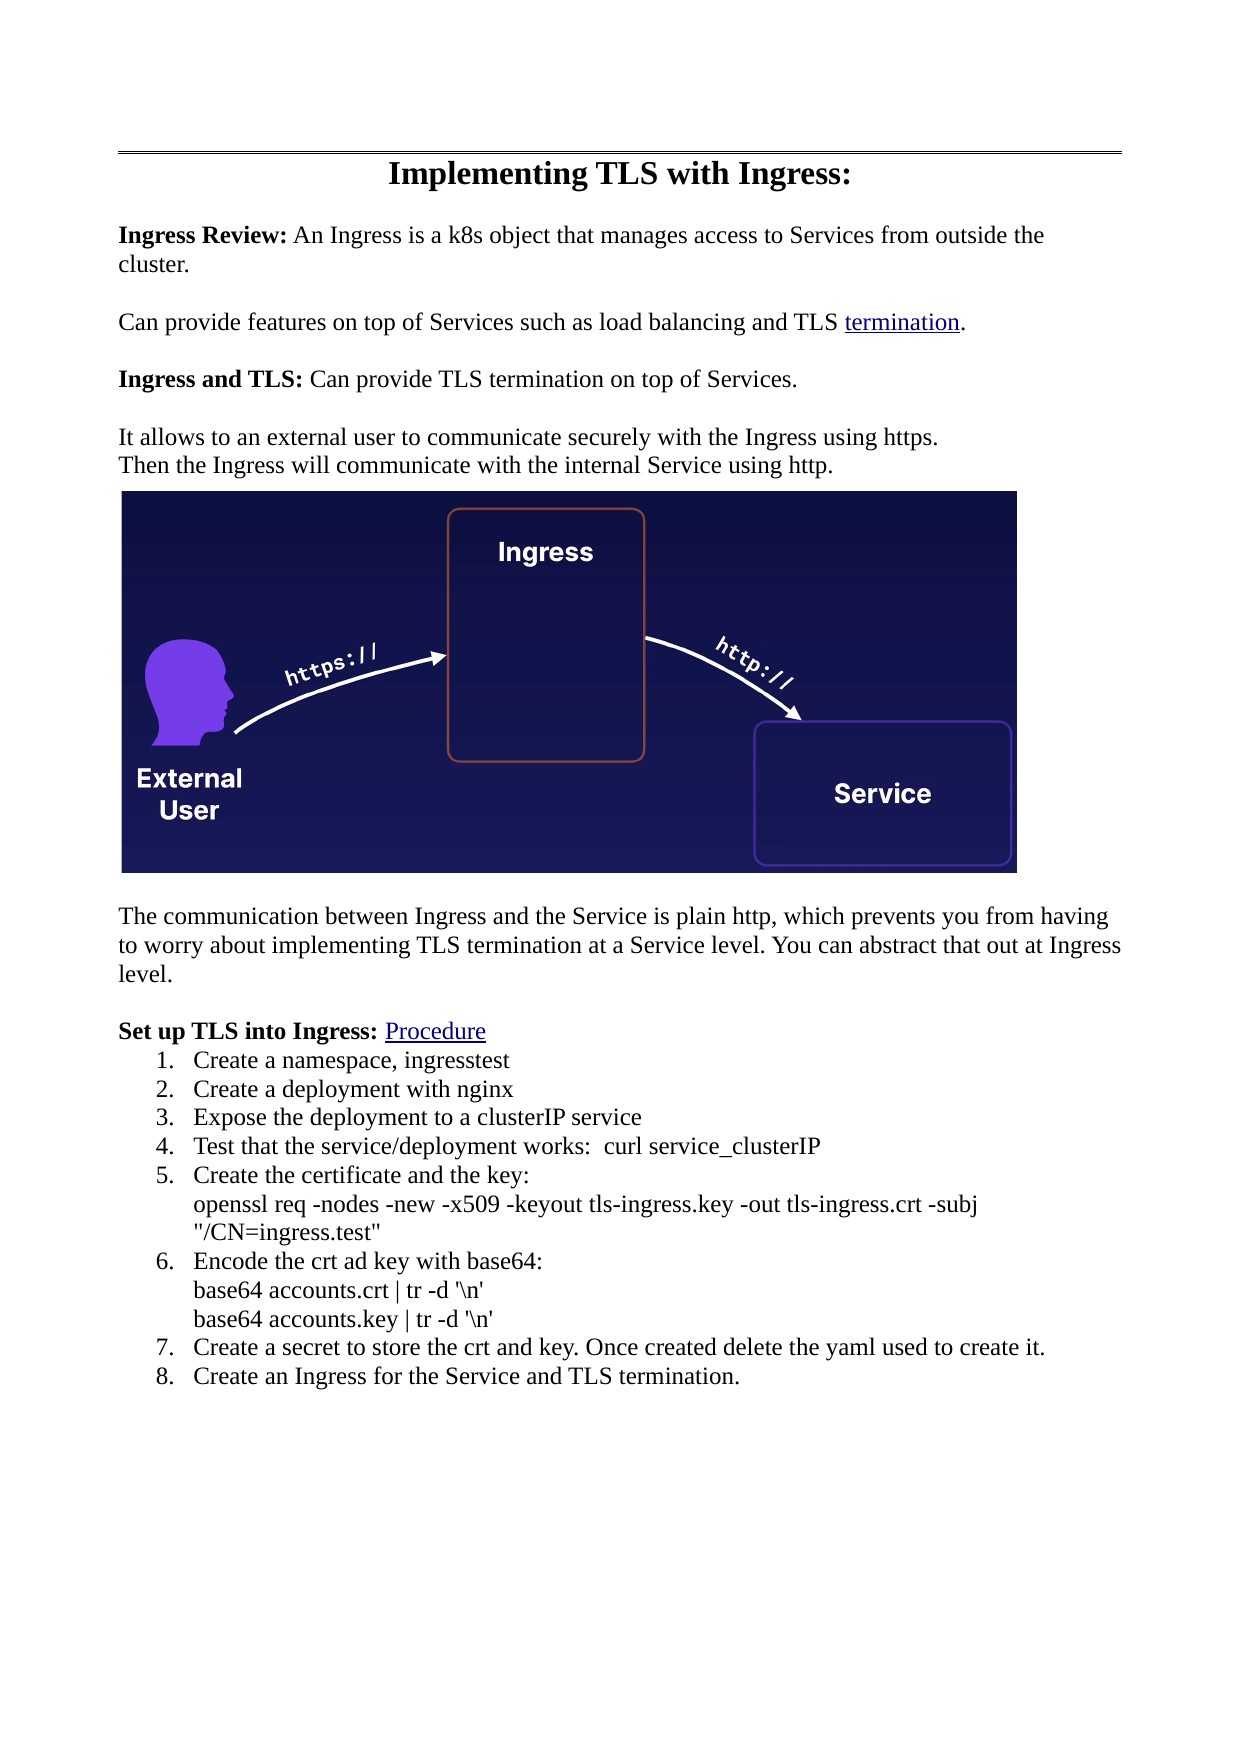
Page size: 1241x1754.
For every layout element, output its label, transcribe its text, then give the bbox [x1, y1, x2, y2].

text Ingress Review: An Ingress is a k8s object that manages access to Services from outside the cluster. [118, 221, 1122, 278]
list Create an Ingress for the Service and TLS termination. [156, 1361, 1122, 1390]
list base64 accounts.key | tr -d '\n' [156, 1304, 1122, 1332]
list Encode the crt ad key with base64: [156, 1246, 1122, 1275]
list Test that the service/deployment works: curl service_clusterIP [156, 1131, 1122, 1160]
text Can provide features on top of Services such as load balancing and TLS termination. [118, 307, 1122, 336]
text Ingress and TLS: Can provide TLS termination on top of Services. [118, 364, 1122, 393]
text Set up TLS into Ingress: Procedure [118, 1016, 1122, 1045]
text Implementing TLS with Ingress: [118, 154, 1122, 192]
list Create a namespace, ingresstest [156, 1045, 1122, 1074]
text It allows to an external user to communicate securely with the Ingress using https. [118, 422, 1122, 451]
list Expose the deployment to a clusterIP service [156, 1102, 1122, 1131]
text The communication between Ingress and the Service is plain http, which prevents you from having to worry about implementing TLS termination at a Service level. You can abstract that out at Ingress level. [118, 901, 1122, 987]
list openssl req -nodes -new -x509 -keyout tls-ingress.key -out tls-ingress.crt -subj "/CN=ingress.test" [156, 1189, 1122, 1246]
picture [121, 491, 1017, 873]
list Create the certificate and the key: [156, 1160, 1122, 1189]
list Create a secret to store the crt and key. Once created delete the yaml used to create it. [156, 1332, 1122, 1361]
list base64 accounts.crt | tr -d '\n' [156, 1275, 1122, 1304]
text Then the Ingress will communicate with the internal Service using http. [118, 451, 1122, 479]
list Create a deployment with nginx [156, 1074, 1122, 1102]
